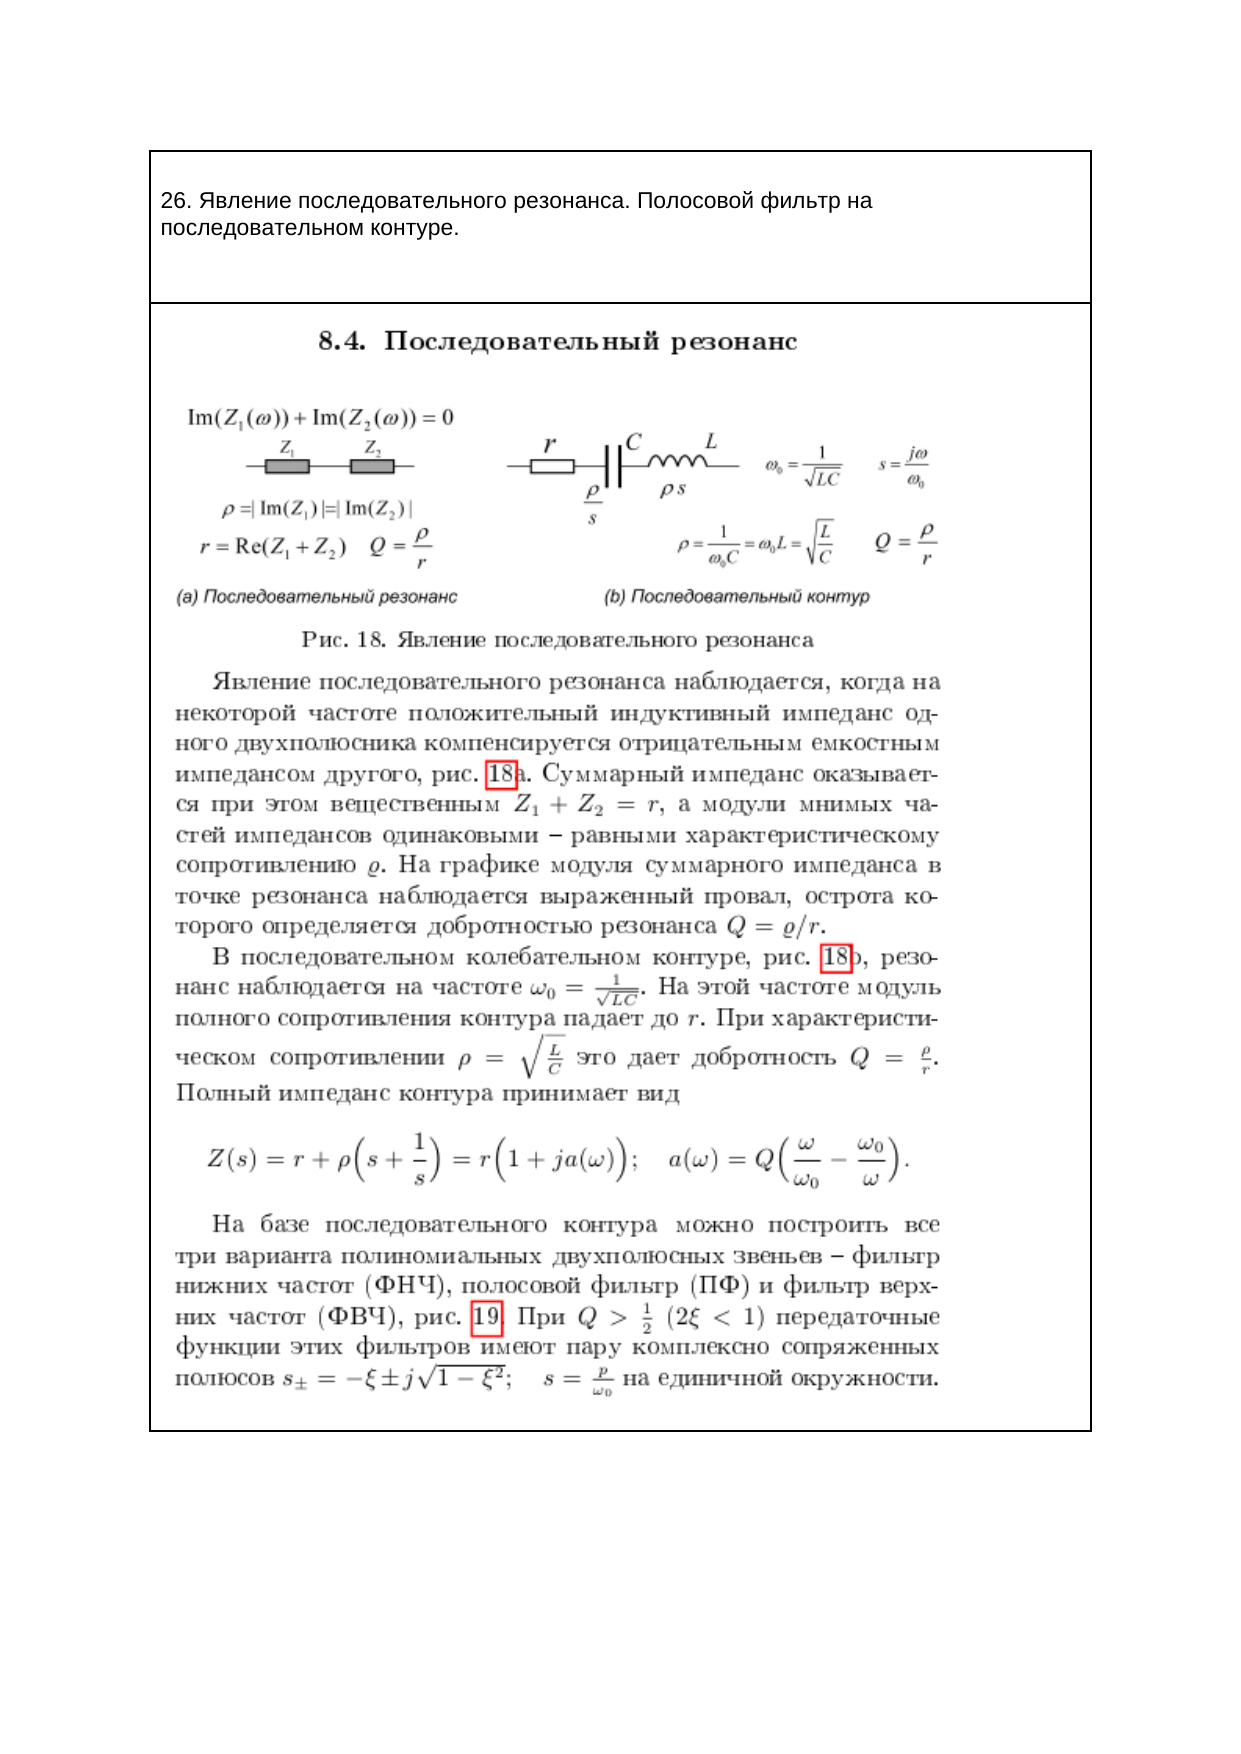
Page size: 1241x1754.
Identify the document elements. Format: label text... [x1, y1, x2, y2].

table_cell [151, 304, 1090, 1429]
picture [160, 314, 965, 1420]
table_header 26. Явление последовательного резонанса. Полосовой фильтр на последовательном контуре. [151, 152, 1090, 302]
